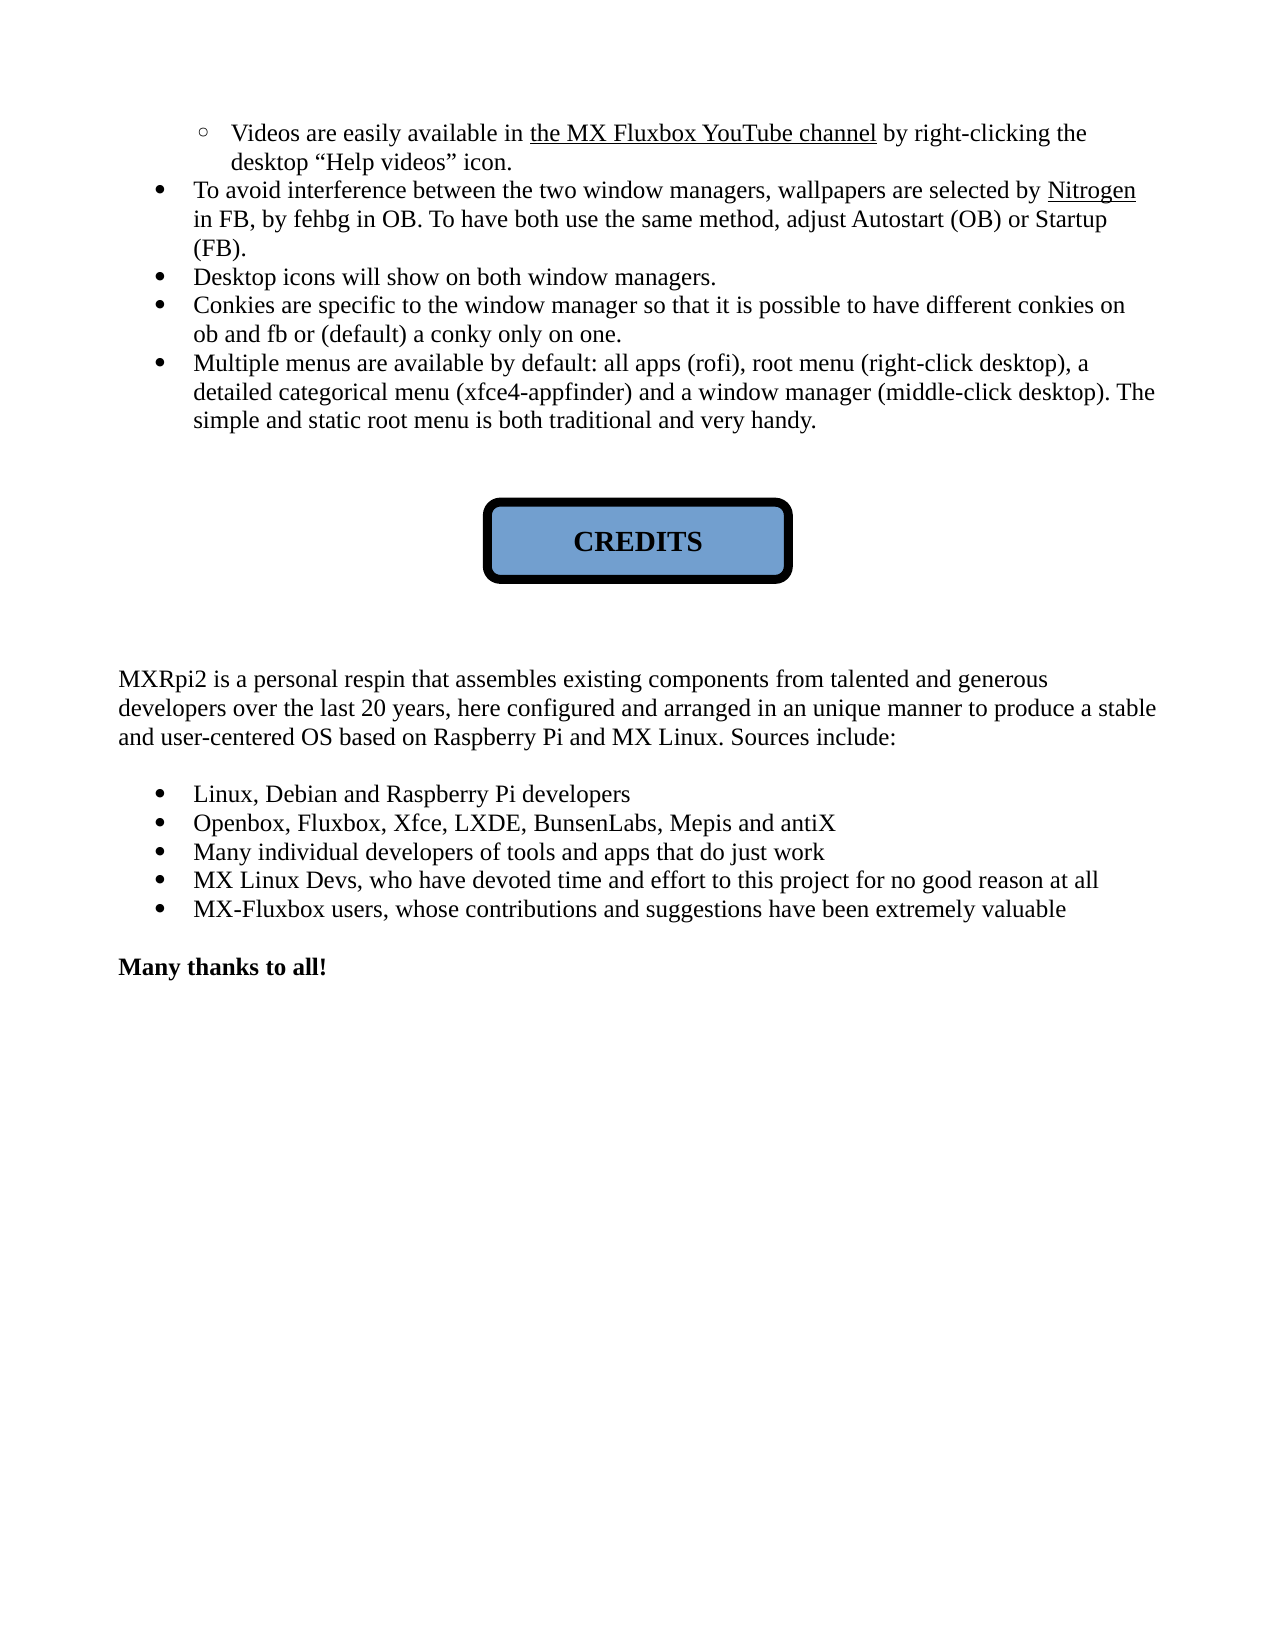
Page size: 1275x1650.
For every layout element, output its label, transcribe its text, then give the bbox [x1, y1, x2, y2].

list Conkies are specific to the window manager so that it is possible to have different conkies on ob and fb or (default) a conky only on one. [156, 291, 1157, 348]
list MX Linux Devs, who have devoted time and effort to this project for no good reason at all [156, 866, 1157, 894]
list Linux, Debian and Raspberry Pi developers [156, 779, 1157, 808]
text MXRpi2 is a personal respin that assembles existing components from talented and generous developers over the last 20 years, here configured and arranged in an unique manner to produce a stable and user-centered OS based on Raspberry Pi and MX Linux. Sources include: [118, 664, 1157, 751]
list Many individual developers of tools and apps that do just work [156, 837, 1157, 866]
list To avoid interference between the two window managers, wallpapers are selected by Nitrogen in FB, by fehbg in OB. To have both use the same method, adjust Autostart (OB) or Startup (FB). [156, 176, 1157, 262]
list Multiple menus are available by default: all apps (rofi), root menu (right-click desktop), a detailed categorical menu (xfce4-appfinder) and a window manager (middle-click desktop). The simple and static root menu is both traditional and very handy. [156, 348, 1157, 434]
text Many thanks to all! [118, 952, 1157, 981]
list Desktop icons will show on both window managers. [156, 262, 1157, 291]
text CREDITS [496, 524, 780, 557]
list Videos are easily available in the MX Fluxbox YouTube channel by right-clicking the desktop “Help videos” icon. [193, 118, 1157, 176]
list Openbox, Fluxbox, Xfce, LXDE, BunsenLabs, Mepis and antiX [156, 808, 1157, 837]
list MX-Fluxbox users, whose contributions and suggestions have been extremely valuable [156, 894, 1157, 923]
